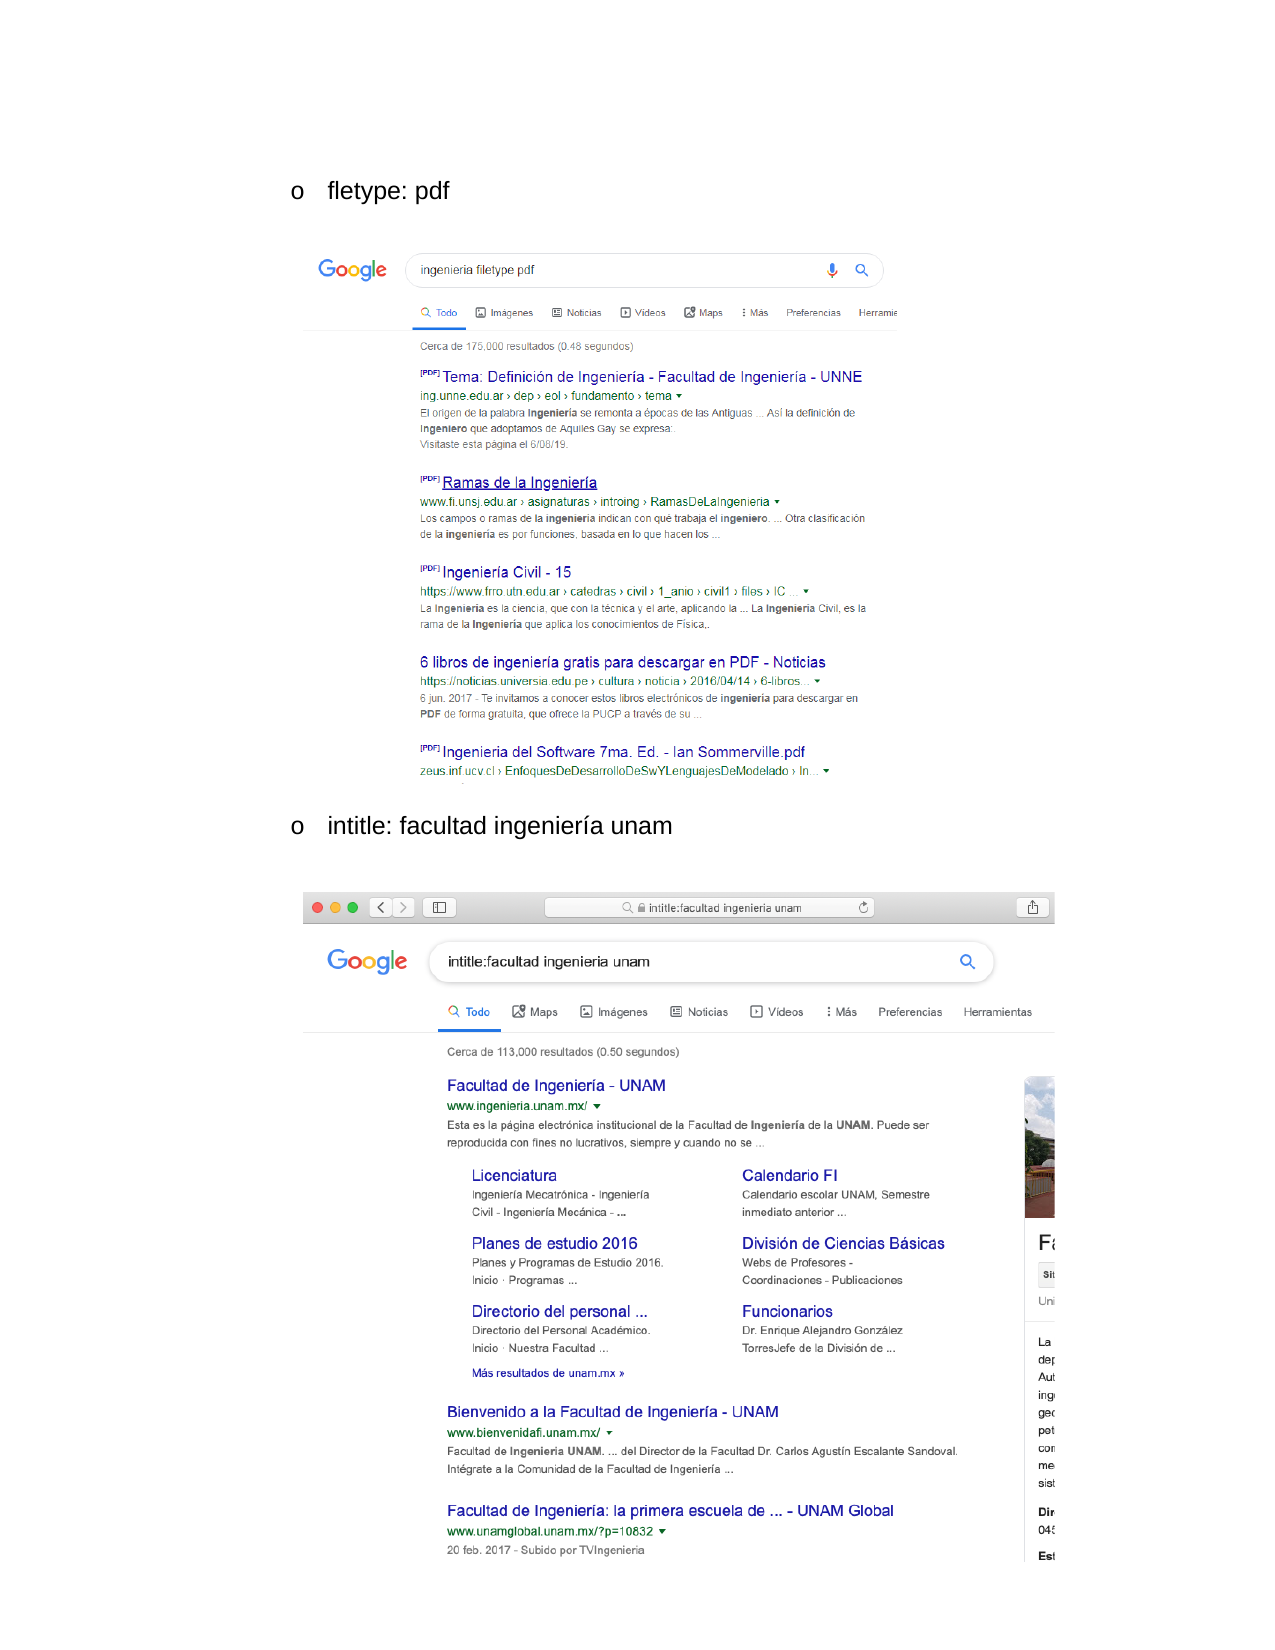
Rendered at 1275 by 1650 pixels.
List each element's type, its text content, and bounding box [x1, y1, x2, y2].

list fletype: pdf [290, 176, 1098, 207]
list intitle: facultad ingeniería unam [290, 811, 1098, 842]
